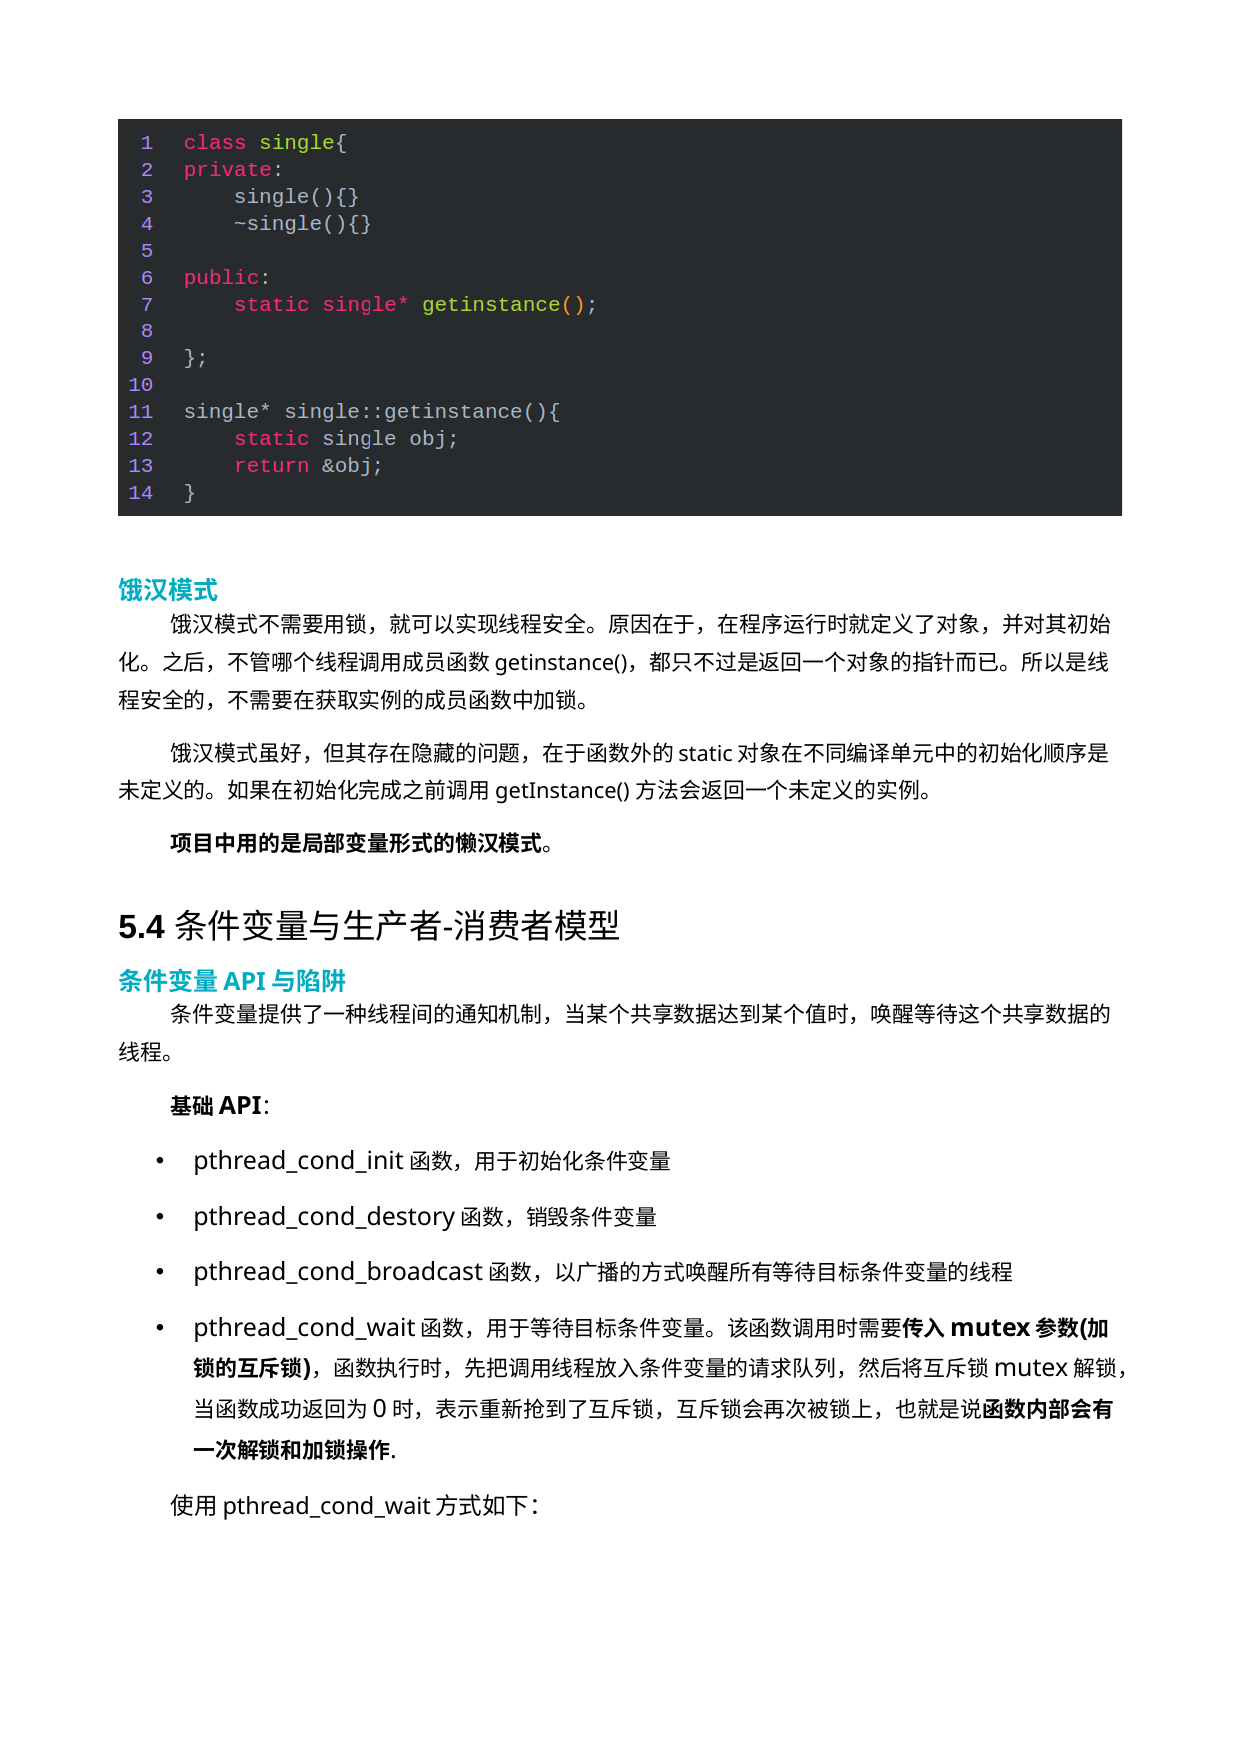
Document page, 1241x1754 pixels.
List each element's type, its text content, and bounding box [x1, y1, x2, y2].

subtitle 5.4 条件变量与生产者-消费者模型 [118, 899, 1122, 948]
text 项目中用的是局部变量形式的懒汉模式。 [118, 826, 1122, 858]
subtitle 饿汉模式 [118, 571, 1122, 607]
list pthread_cond_destory函数，销毁条件变量 [156, 1198, 1122, 1232]
text 基础API： [118, 1088, 1122, 1122]
text 条件变量提供了一种线程间的通知机制，当某个共享数据达到某个值时，唤醒等待这个共享数据的线程。 [118, 997, 1122, 1067]
text 饿汉模式虽好，但其存在隐藏的问题，在于函数外的static对象在不同编译单元中的初始化顺序是未定义的。如果在初始化完成之前调用 getInstance() 方法会返回一个未定义的实例。 [118, 736, 1122, 805]
list pthread_cond_init函数，用于初始化条件变量 [156, 1143, 1122, 1177]
picture [118, 118, 1123, 516]
text 使用pthread_cond_wait方式如下： [118, 1487, 1122, 1521]
text 饿汉模式不需要用锁，就可以实现线程安全。原因在于，在程序运行时就定义了对象，并对其初始化。之后，不管哪个线程调用成员函数getinstance()，都只不过是返回一个对象的指针而已。所以是线程安全的，不需要在获取实例的成员函数中加锁。 [118, 607, 1122, 715]
list pthread_cond_wait函数，用于等待目标条件变量。该函数调用时需要传入mutex参数(加锁的互斥锁)，函数执行时，先把调用线程放入条件变量的请求队列，然后将互斥锁mutex解锁，当函数成功返回为0时，表示重新抢到了互斥锁，互斥锁会再次被锁上，也就是说函数内部会有一次解锁和加锁操作. [156, 1309, 1122, 1466]
list pthread_cond_broadcast函数，以广播的方式唤醒所有等待目标条件变量的线程 [156, 1254, 1122, 1288]
subtitle 条件变量API与陷阱 [118, 961, 1122, 997]
